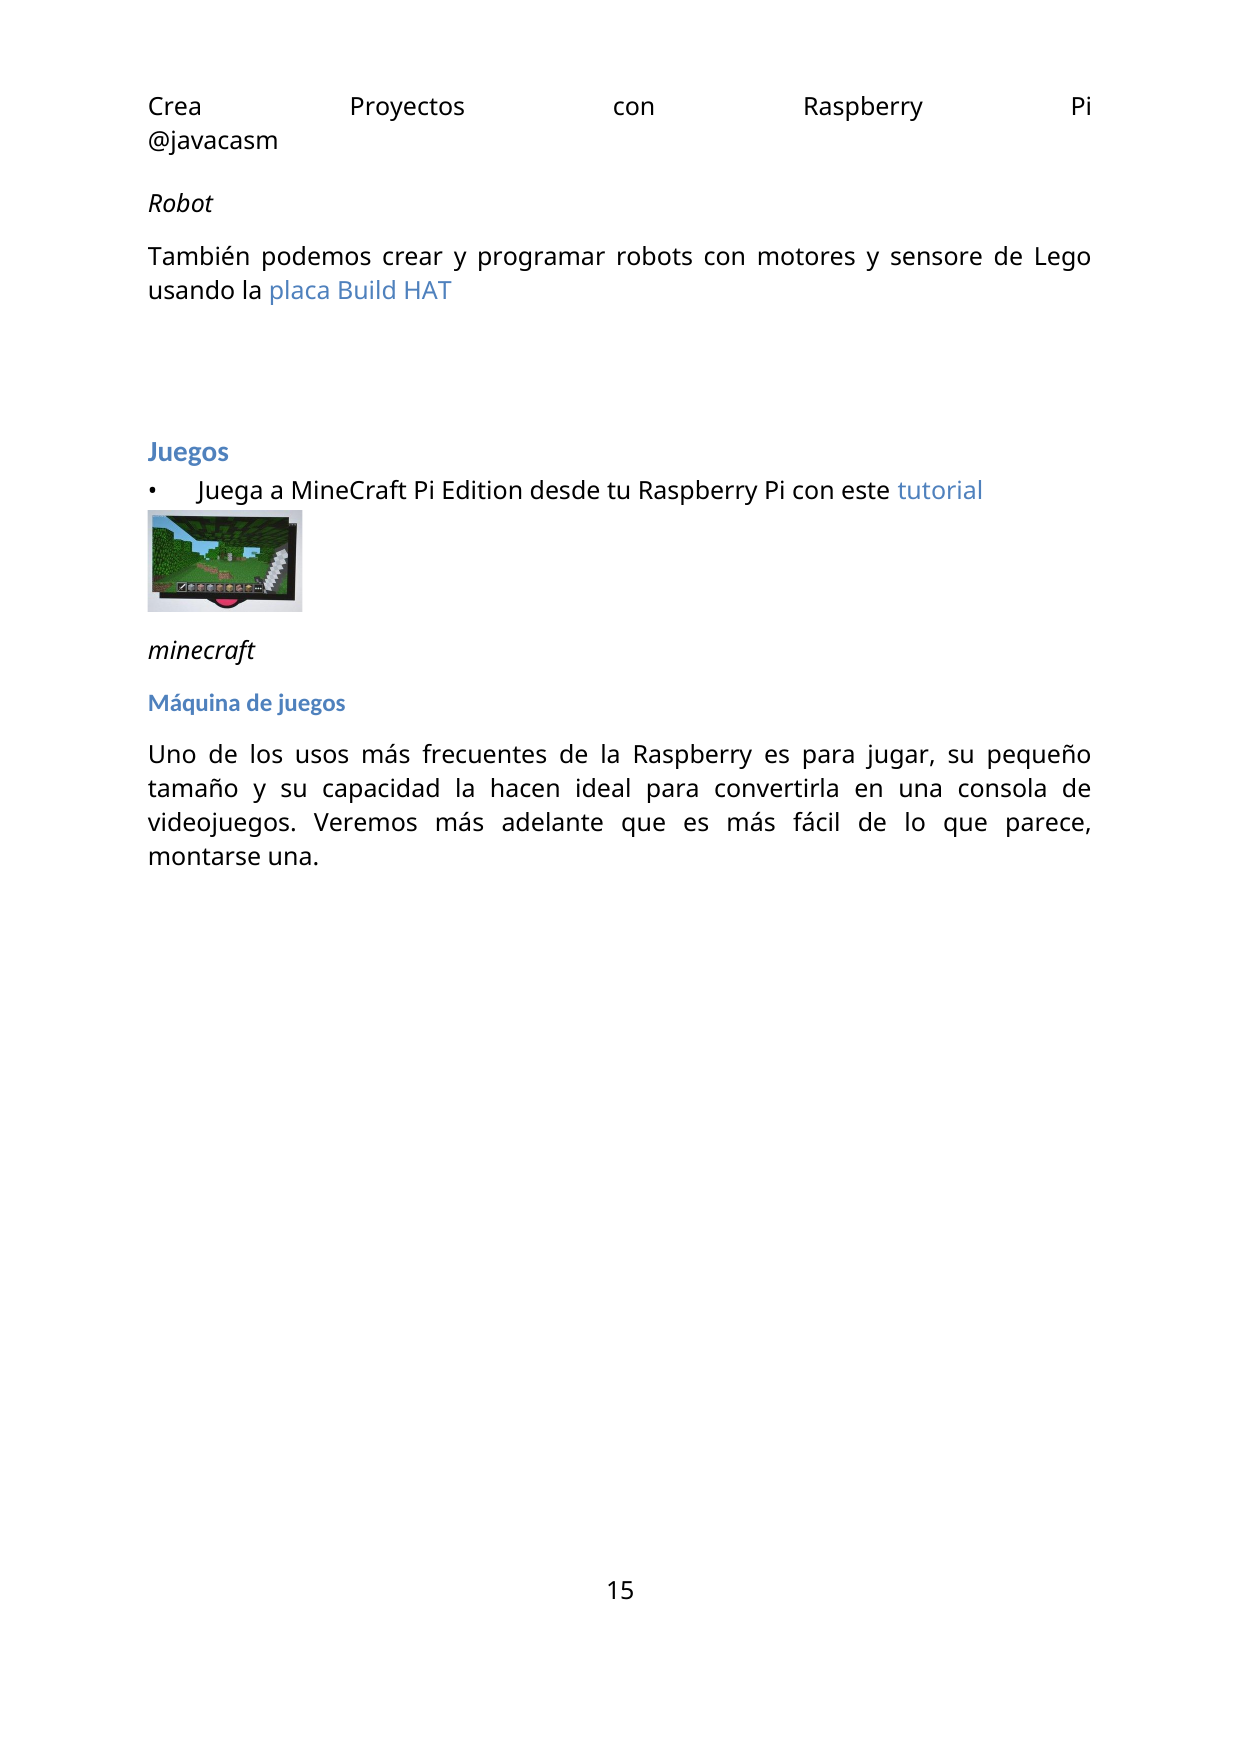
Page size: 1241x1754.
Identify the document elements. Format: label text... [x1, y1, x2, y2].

subtitle Juegos [148, 433, 1093, 469]
text minecraft [148, 632, 1093, 667]
text Uno de los usos más frecuentes de la Raspberry es para jugar, su pequeño tamaño y su capacidad la hacen ideal para convertirla en una consola de videojuegos. Veremos más adelante que es más fácil de lo que parece, montarse una. [148, 737, 1093, 873]
subtitle Máquina de juegos [148, 687, 1093, 718]
text También podemos crear y programar robots con motores y sensore de Lego usando la placa Build HAT [148, 239, 1093, 307]
list Juega a MineCraft Pi Edition desde tu Raspberry Pi con este tutorial [148, 473, 1093, 507]
text Robot [148, 186, 1093, 220]
picture [147, 510, 303, 612]
